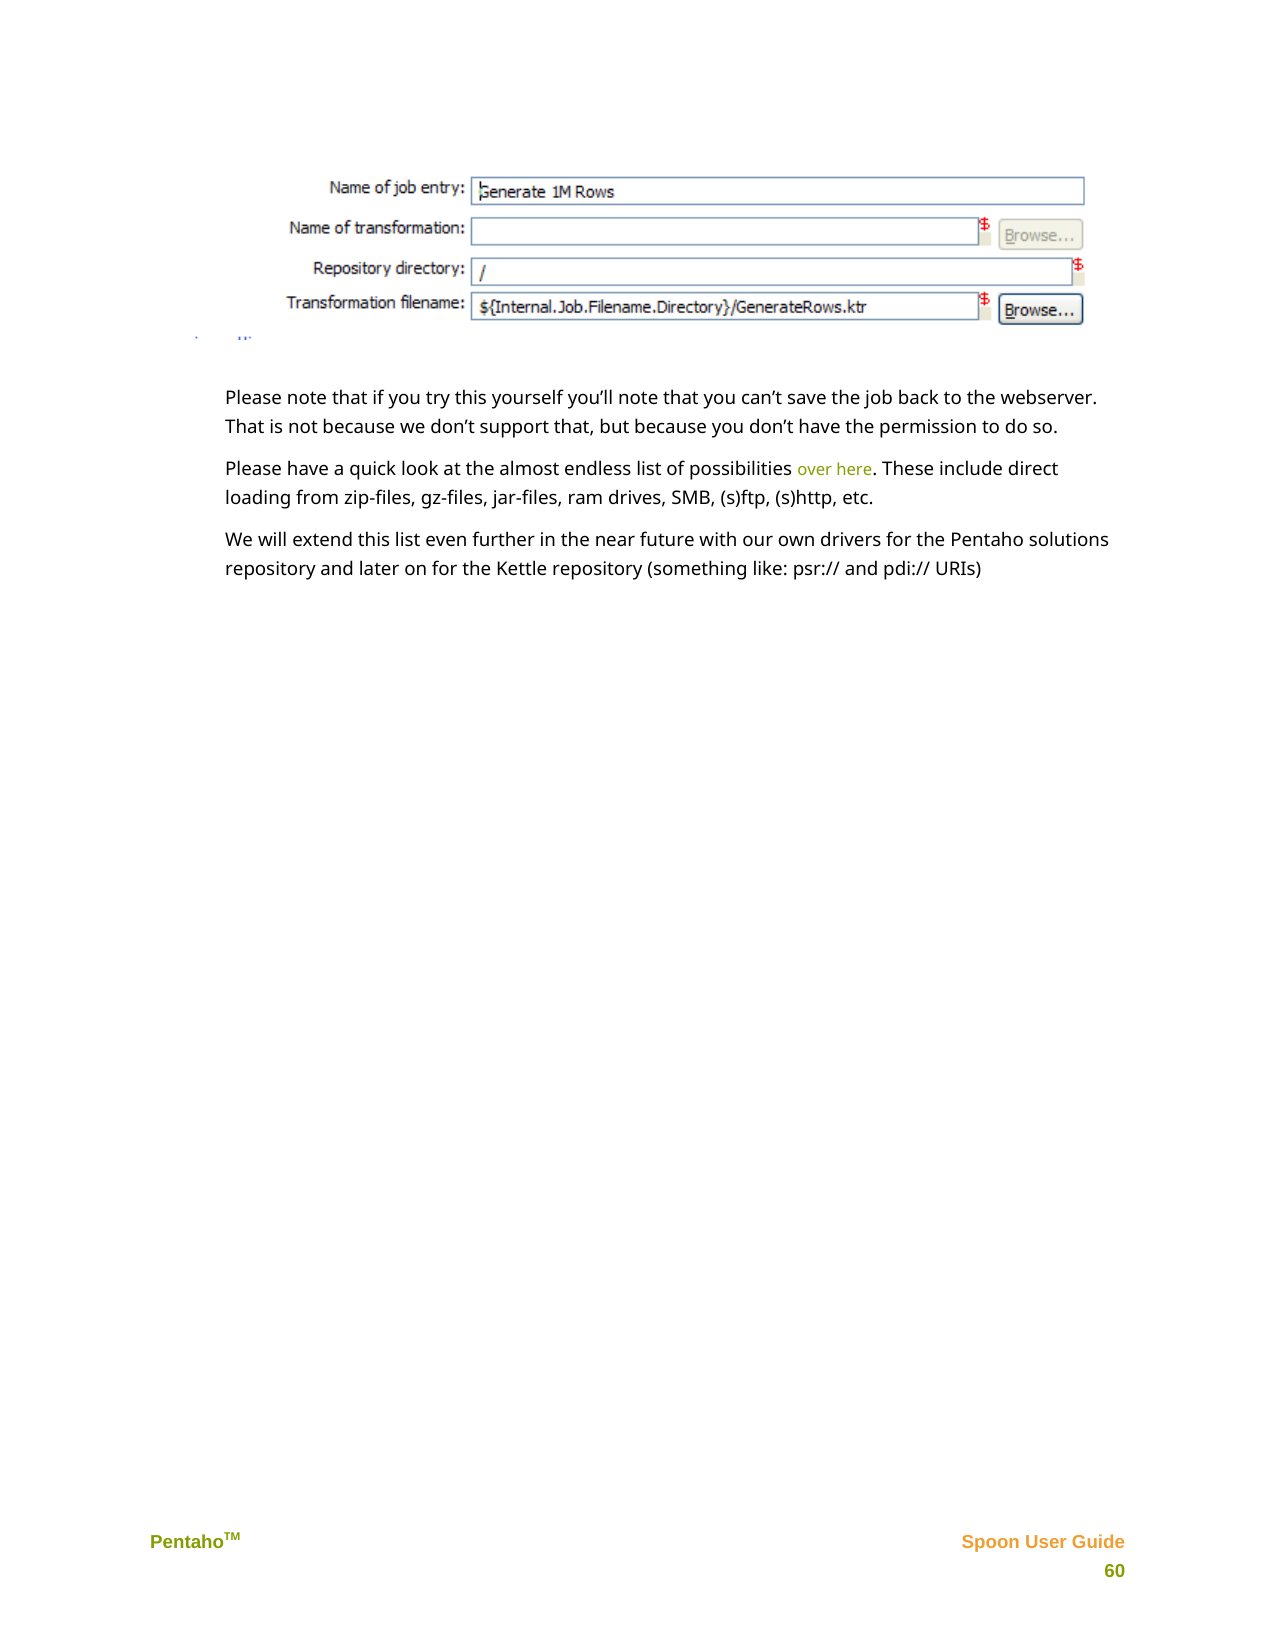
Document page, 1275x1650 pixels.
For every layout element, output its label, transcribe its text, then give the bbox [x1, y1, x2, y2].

picture [187, 174, 1088, 340]
text Please note that if you try this yourself you’ll note that you can’t save the job back to the webserver. That is not because we don’t support that, but because you don’t have the permission to do so. [225, 381, 1125, 439]
text Please have a quick look at the almost endless list of possibilities over here. These include direct loading from zip-files, gz-files, jar-files, ram drives, SMB, (s)ftp, (s)http, etc. [225, 452, 1125, 510]
text We will extend this list even further in the near future with our own drivers for the Pentaho solutions repository and later on for the Kettle repository (something like: psr:// and pdi:// URIs) [225, 523, 1125, 581]
